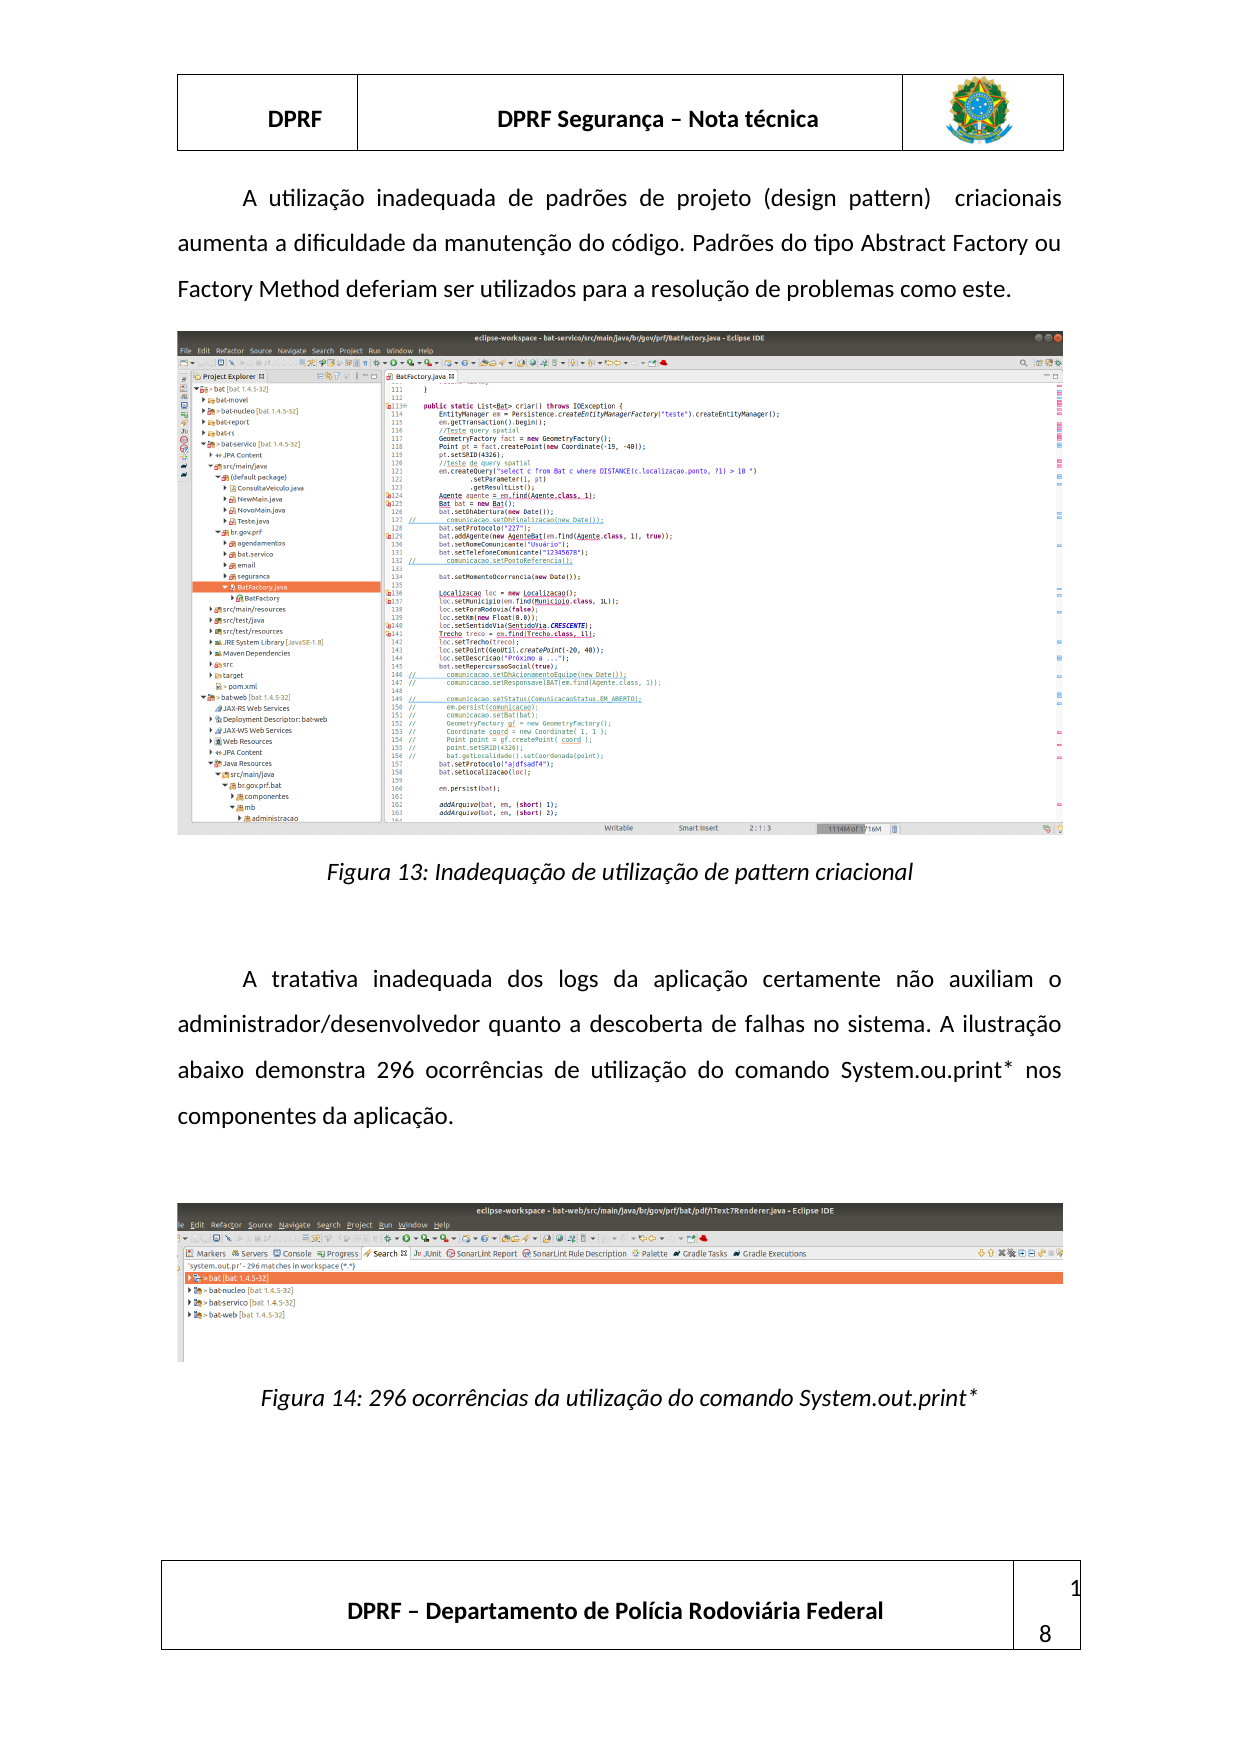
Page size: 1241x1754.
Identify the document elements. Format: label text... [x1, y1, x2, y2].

text A utilização inadequada de padrões de projeto (design pattern) criacionais aumenta a dificuldade da manutenção do código. Padrões do tipo Abstract Factory ou Factory Method deferiam ser utilizados para a resolução de problemas como este. [177, 182, 1063, 228]
text Figura 13: Inadequação de utilização de pattern criacional [177, 835, 1063, 887]
text A tratativa inadequada dos logs da aplicação certamente não auxiliam o administrador/desenvolvedor quanto a descoberta de falhas no sistema. A ilustração abaixo demonstra 296 ocorrências de utilização do comando System.ou.print* nos componentes da aplicação. [177, 1085, 1063, 1131]
text A tratativa inadequada dos logs da aplicação certamente não auxiliam o administrador/desenvolvedor quanto a descoberta de falhas no sistema. A ilustração abaixo demonstra 296 ocorrências de utilização do comando System.ou.print* nos componentes da aplicação. [177, 1039, 1063, 1054]
picture [944, 75, 1020, 149]
picture [177, 331, 1063, 835]
text A tratativa inadequada dos logs da aplicação certamente não auxiliam o administrador/desenvolvedor quanto a descoberta de falhas no sistema. A ilustração abaixo demonstra 296 ocorrências de utilização do comando System.ou.print* nos componentes da aplicação. [177, 963, 1063, 1009]
picture [177, 1203, 1063, 1362]
text Figura 14: 296 ocorrências da utilização do comando System.out.print* [177, 1362, 1063, 1413]
text A utilização inadequada de padrões de projeto (design pattern) criacionais aumenta a dificuldade da manutenção do código. Padrões do tipo Abstract Factory ou Factory Method deferiam ser utilizados para a resolução de problemas como este. [177, 258, 1063, 304]
